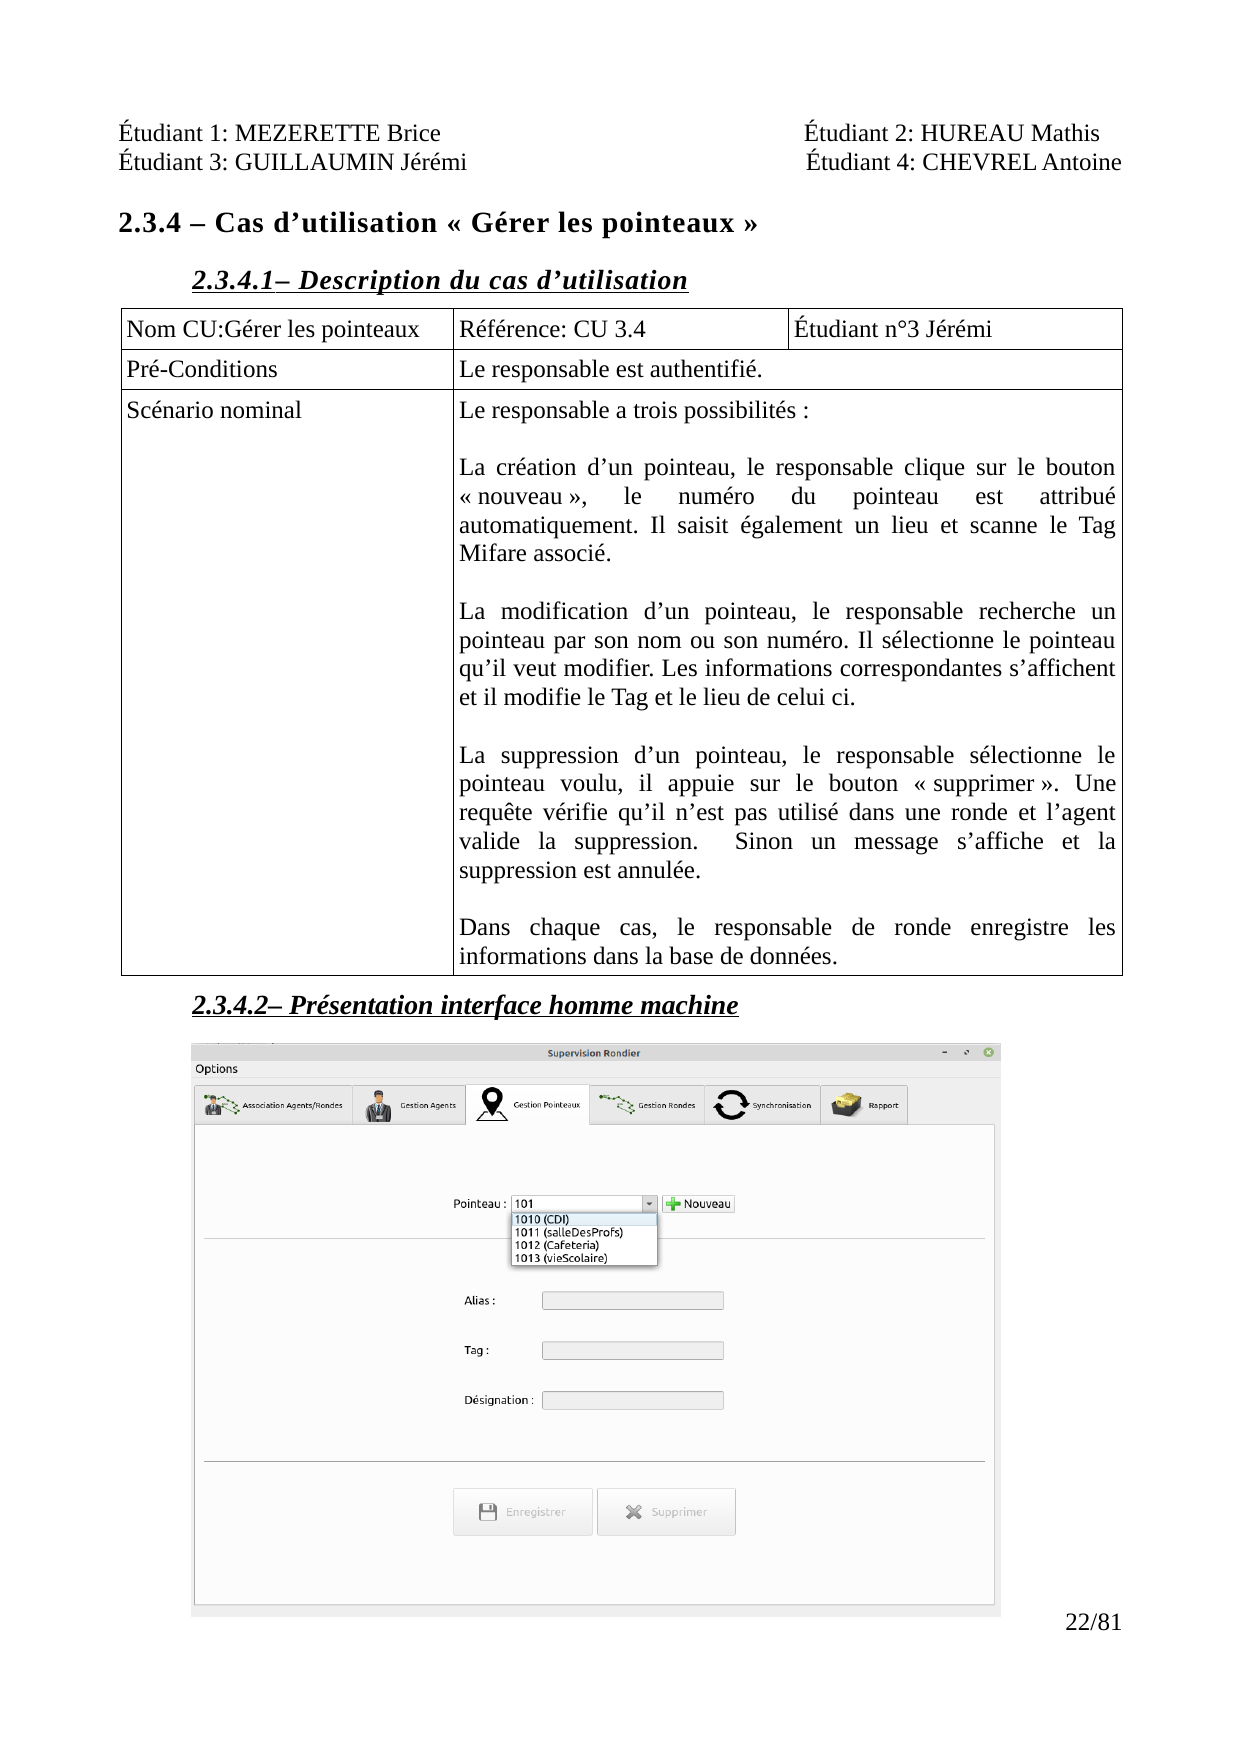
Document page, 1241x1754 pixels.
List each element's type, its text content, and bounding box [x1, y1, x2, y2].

subtitle 2.3.4 – Cas d’utilisation « Gérer les pointeaux » [118, 205, 1122, 239]
table_cell Le responsable a trois possibilités : La création d’un pointeau, le responsable clique sur le bouton « nouveau », le numéro du pointeau est attribué automatiquement. Il saisit également un lieu et scanne le Tag Mifare associé. La modification d’un pointeau, le responsable recherche un pointeau par son nom ou son numéro. Il sélectionne le pointeau qu’il veut modifier. Les informations correspondantes s’affichent et il modifie le Tag et le lieu de celui ci. La suppression d’un pointeau, le responsable sélectionne le pointeau voulu, il appuie sur le bouton « supprimer ». Une requête vérifie qu’il n’est pas utilisé dans une ronde et l’agent valide la suppression. Sinon un message s’affiche et la suppression est annulée. Dans chaque cas, le responsable de ronde enregistre les informations dans la base de données. [454, 390, 1122, 975]
table_header Référence: CU 3.4 [454, 309, 788, 348]
subtitle 2.3.4.2– Présentation interface homme machine [118, 988, 1122, 1020]
table_cell Le responsable est authentifié. [454, 350, 1122, 389]
subtitle 2.3.4.1– Description du cas d’utilisation [118, 264, 1122, 296]
table_header Nom CU:Gérer les pointeaux [122, 309, 453, 348]
table_cell Pré-Conditions [122, 350, 453, 389]
table_cell Scénario nominal [122, 390, 453, 975]
table_header Étudiant n°3 Jérémi [789, 309, 1122, 348]
picture [191, 1043, 1001, 1617]
